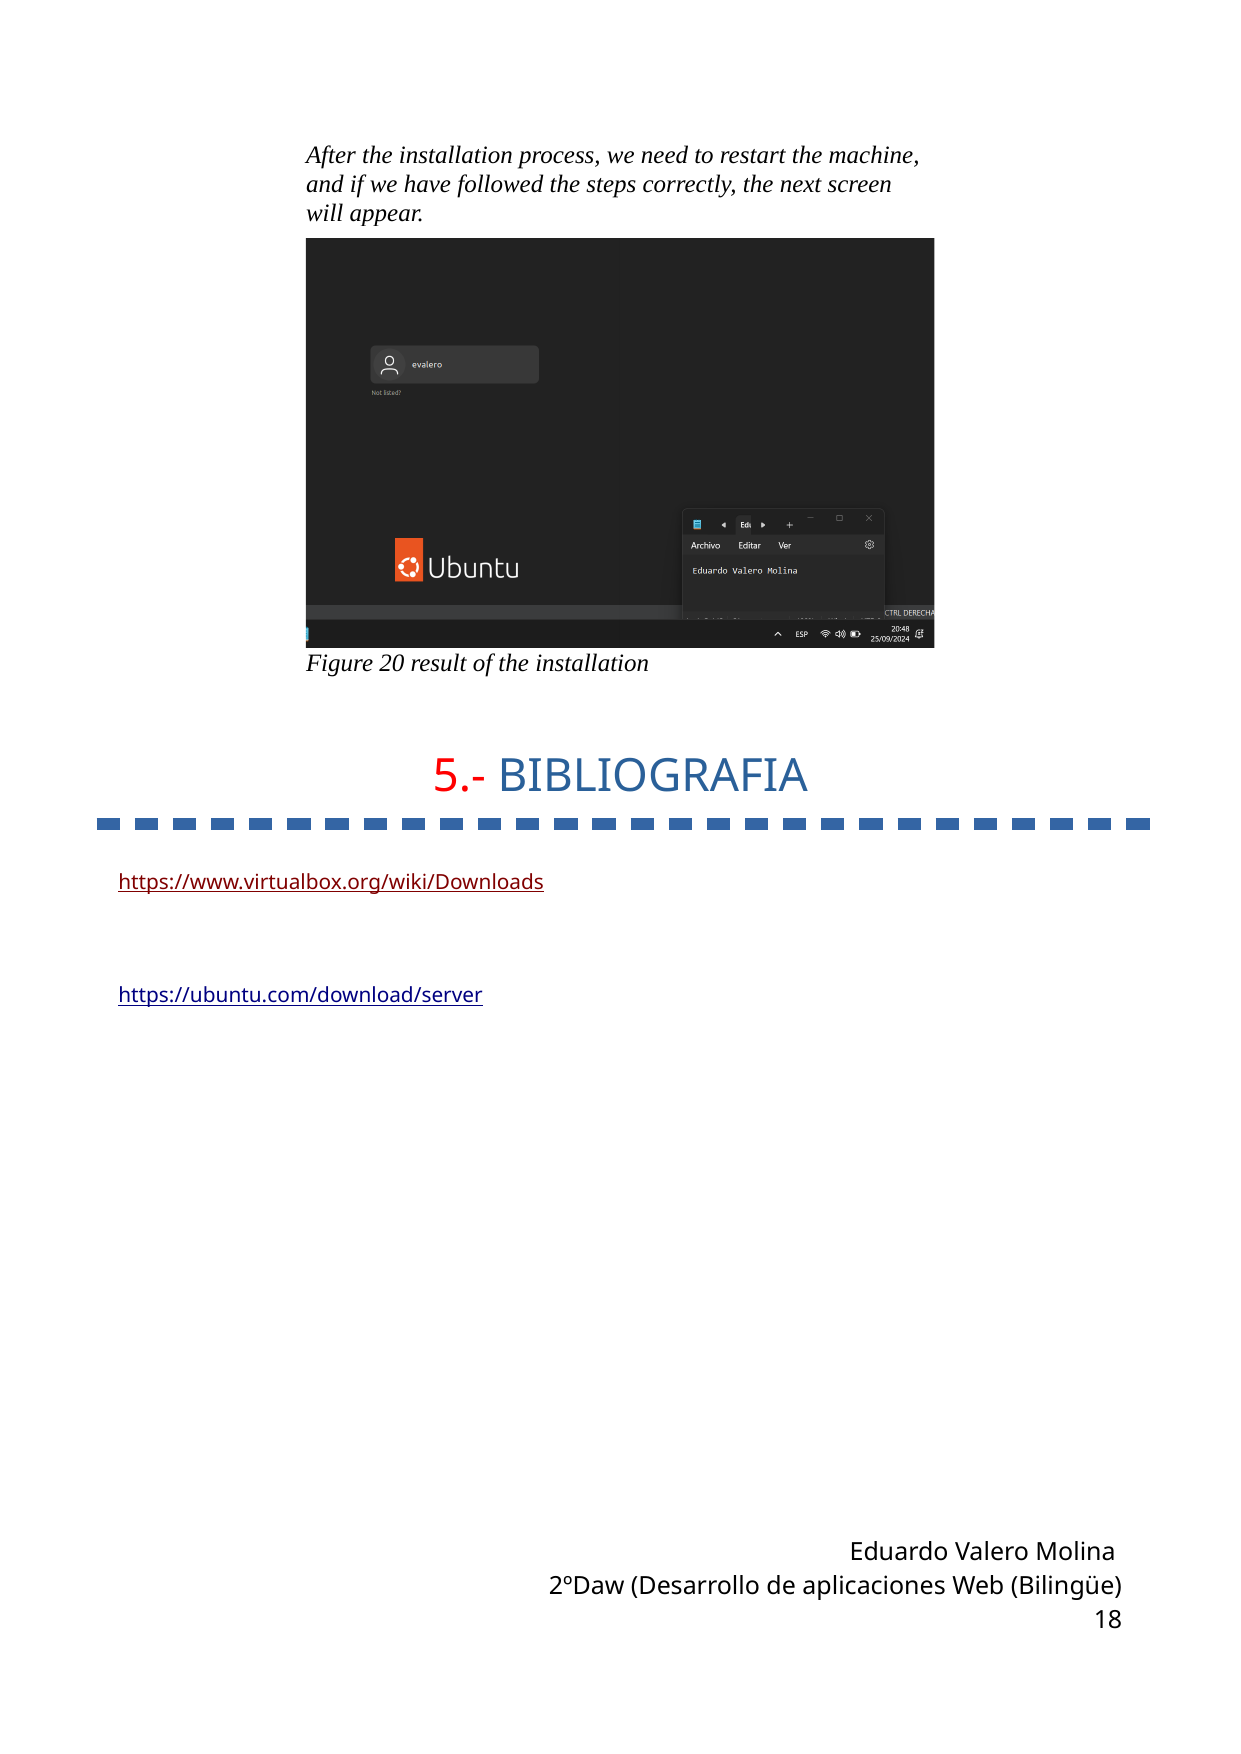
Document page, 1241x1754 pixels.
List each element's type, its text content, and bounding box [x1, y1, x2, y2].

text Figure 20 result of the installation [306, 648, 934, 677]
text https://www.virtualbox.org/wiki/Downloads [118, 867, 1122, 895]
text https://ubuntu.com/download/server [118, 981, 1122, 1009]
text After the installation process, we need to restart the machine, and if we have followed the steps correctly, the next screen will appear. [306, 140, 934, 238]
picture [305, 238, 935, 648]
text 5.- BIBLIOGRAFIA [118, 742, 1122, 804]
